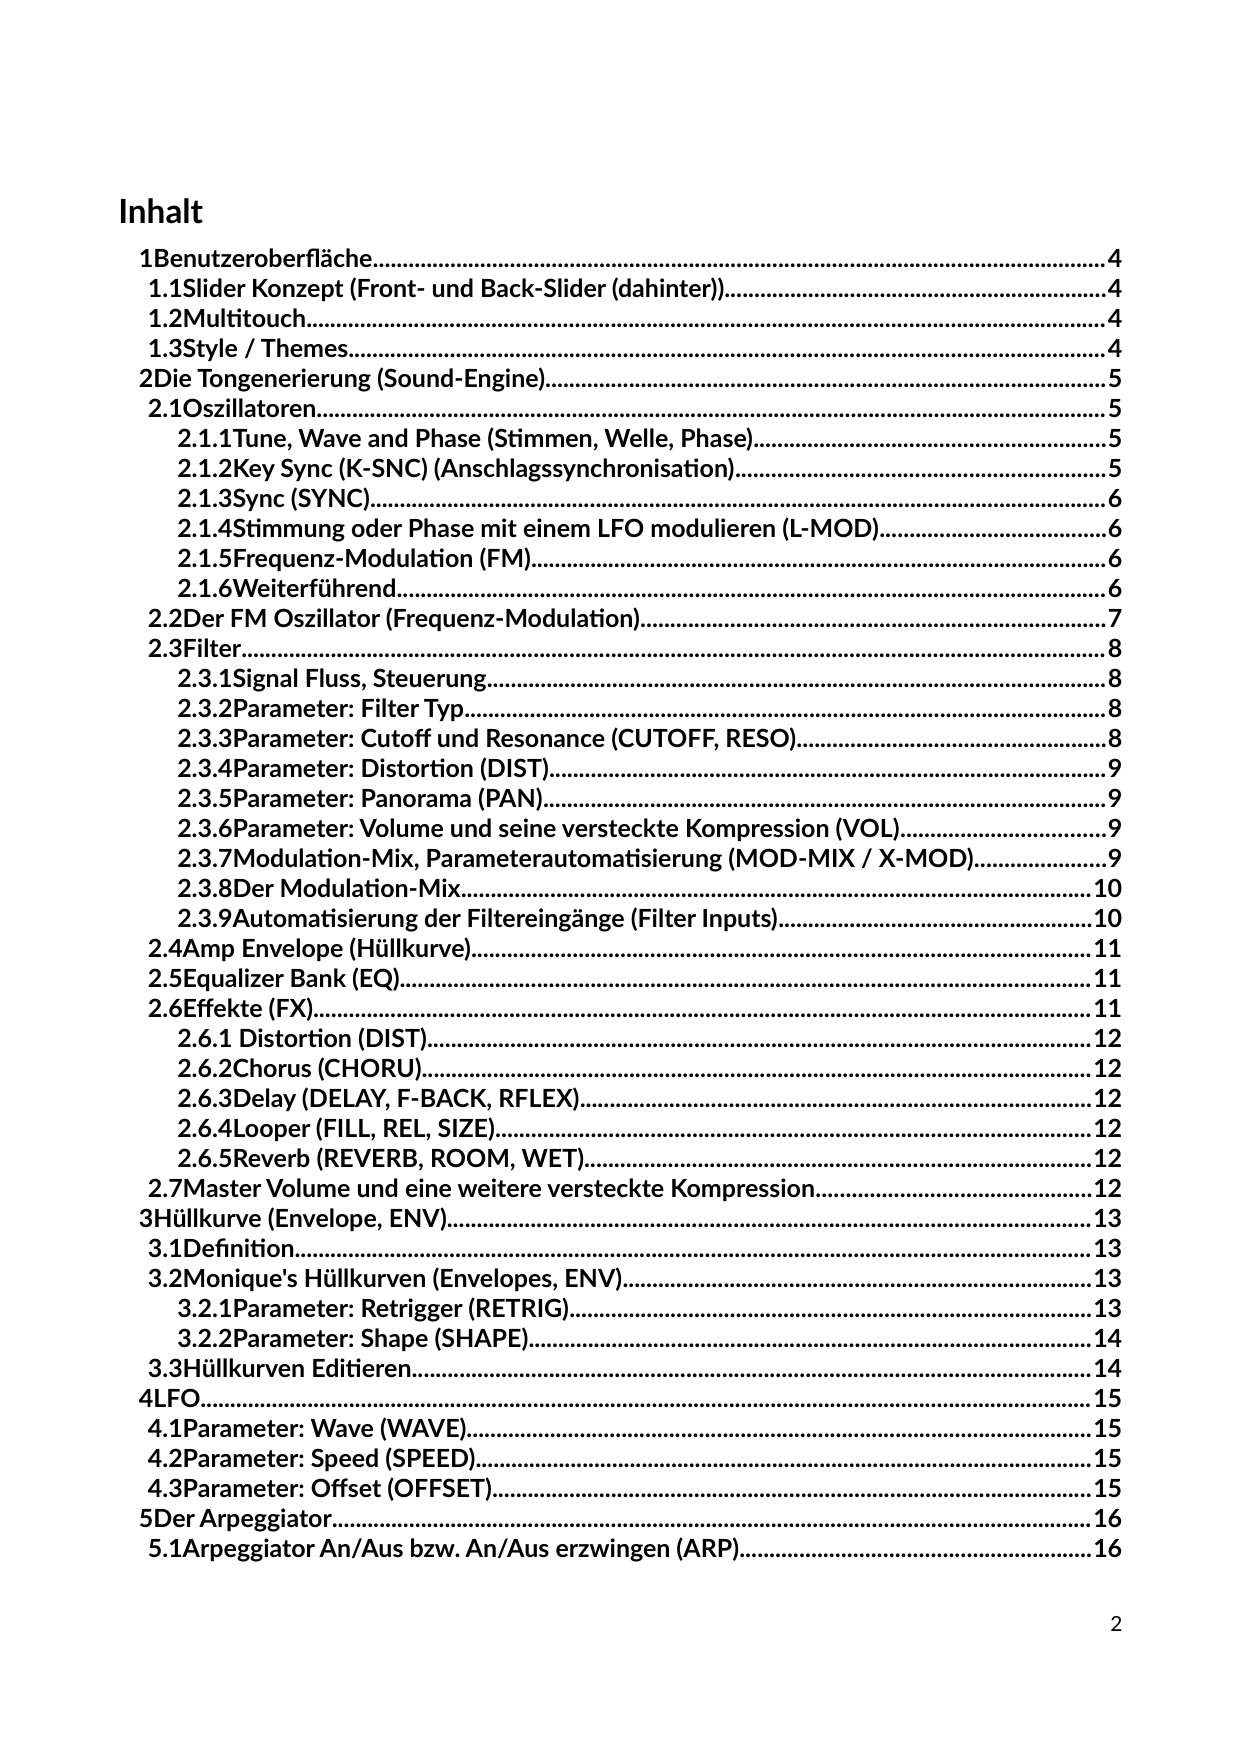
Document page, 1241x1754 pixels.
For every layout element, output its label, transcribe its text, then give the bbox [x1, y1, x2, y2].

text 3.1Definition 13 [148, 1233, 1122, 1263]
text 2.1.5Frequenz-Modulation (FM) 6 [177, 543, 1122, 573]
text 3.2.1Parameter: Retrigger (RETRIG) 13 [177, 1293, 1122, 1323]
text 4.1Parameter: Wave (WAVE) 15 [148, 1413, 1122, 1443]
text 2.3.1Signal Fluss, Steuerung 8 [177, 663, 1122, 693]
text 2.1.2Key Sync (K-SNC) (Anschlagssynchronisation) 5 [177, 453, 1122, 483]
text 2.3Filter 8 [148, 633, 1122, 663]
text 3.3Hüllkurven Editieren 14 [148, 1353, 1122, 1383]
text 2.3.7Modulation-Mix, Parameterautomatisierung (MOD-MIX / X-MOD) 9 [177, 843, 1122, 873]
text 2.6.2Chorus (CHORU) 12 [177, 1053, 1122, 1083]
text 2.3.3Parameter: Cutoff und Resonance (CUTOFF, RESO) 8 [177, 723, 1122, 753]
text 2.6.1 Distortion (DIST) 12 [177, 1023, 1122, 1053]
text 2.6.4Looper (FILL, REL, SIZE) 12 [177, 1113, 1122, 1143]
text 2.1.4Stimmung oder Phase mit einem LFO modulieren (L-MOD) 6 [177, 513, 1122, 543]
text 2.6.5Reverb (REVERB, ROOM, WET) 12 [177, 1143, 1122, 1173]
subtitle Inhalt [118, 191, 1122, 231]
text 2.5Equalizer Bank (EQ) 11 [148, 963, 1122, 993]
text 1Benutzeroberfläche 4 [118, 243, 1122, 273]
text 3.2Monique's Hüllkurven (Envelopes, ENV) 13 [148, 1263, 1122, 1293]
text 2.2Der FM Oszillator (Frequenz-Modulation) 7 [148, 603, 1122, 633]
text 2Die Tongenerierung (Sound-Engine) 5 [118, 363, 1122, 393]
text 2.3.2Parameter: Filter Typ 8 [177, 693, 1122, 723]
text 2.3.6Parameter: Volume und seine versteckte Kompression (VOL) 9 [177, 813, 1122, 843]
text 2.1.6Weiterführend 6 [177, 573, 1122, 603]
text 3.2.2Parameter: Shape (SHAPE) 14 [177, 1323, 1122, 1353]
text 1.2Multitouch 4 [148, 303, 1122, 333]
text 2.4Amp Envelope (Hüllkurve) 11 [148, 933, 1122, 963]
text 2.3.9Automatisierung der Filtereingänge (Filter Inputs) 10 [177, 903, 1122, 933]
text 3Hüllkurve (Envelope, ENV) 13 [118, 1203, 1122, 1233]
text 2.1Oszillatoren 5 [148, 393, 1122, 423]
text 2.3.4Parameter: Distortion (DIST) 9 [177, 753, 1122, 783]
text 1.3Style / Themes 4 [148, 333, 1122, 363]
text 4.2Parameter: Speed (SPEED) 15 [148, 1443, 1122, 1473]
text 4LFO 15 [118, 1383, 1122, 1413]
text 2.3.8Der Modulation-Mix 10 [177, 873, 1122, 903]
text 2.6.3Delay (DELAY, F-BACK, RFLEX) 12 [177, 1083, 1122, 1113]
text 2.1.3Sync (SYNC) 6 [177, 483, 1122, 513]
text 5.1Arpeggiator An/Aus bzw. An/Aus erzwingen (ARP) 16 [148, 1533, 1122, 1563]
text 2.1.1Tune, Wave and Phase (Stimmen, Welle, Phase) 5 [177, 423, 1122, 453]
text 5Der Arpeggiator 16 [118, 1503, 1122, 1533]
text 4.3Parameter: Offset (OFFSET) 15 [148, 1473, 1122, 1503]
text 2.3.5Parameter: Panorama (PAN) 9 [177, 783, 1122, 813]
text 2.7Master Volume und eine weitere versteckte Kompression 12 [148, 1173, 1122, 1203]
text 1.1Slider Konzept (Front- und Back-Slider (dahinter)) 4 [148, 273, 1122, 303]
text 2.6Effekte (FX) 11 [148, 993, 1122, 1023]
